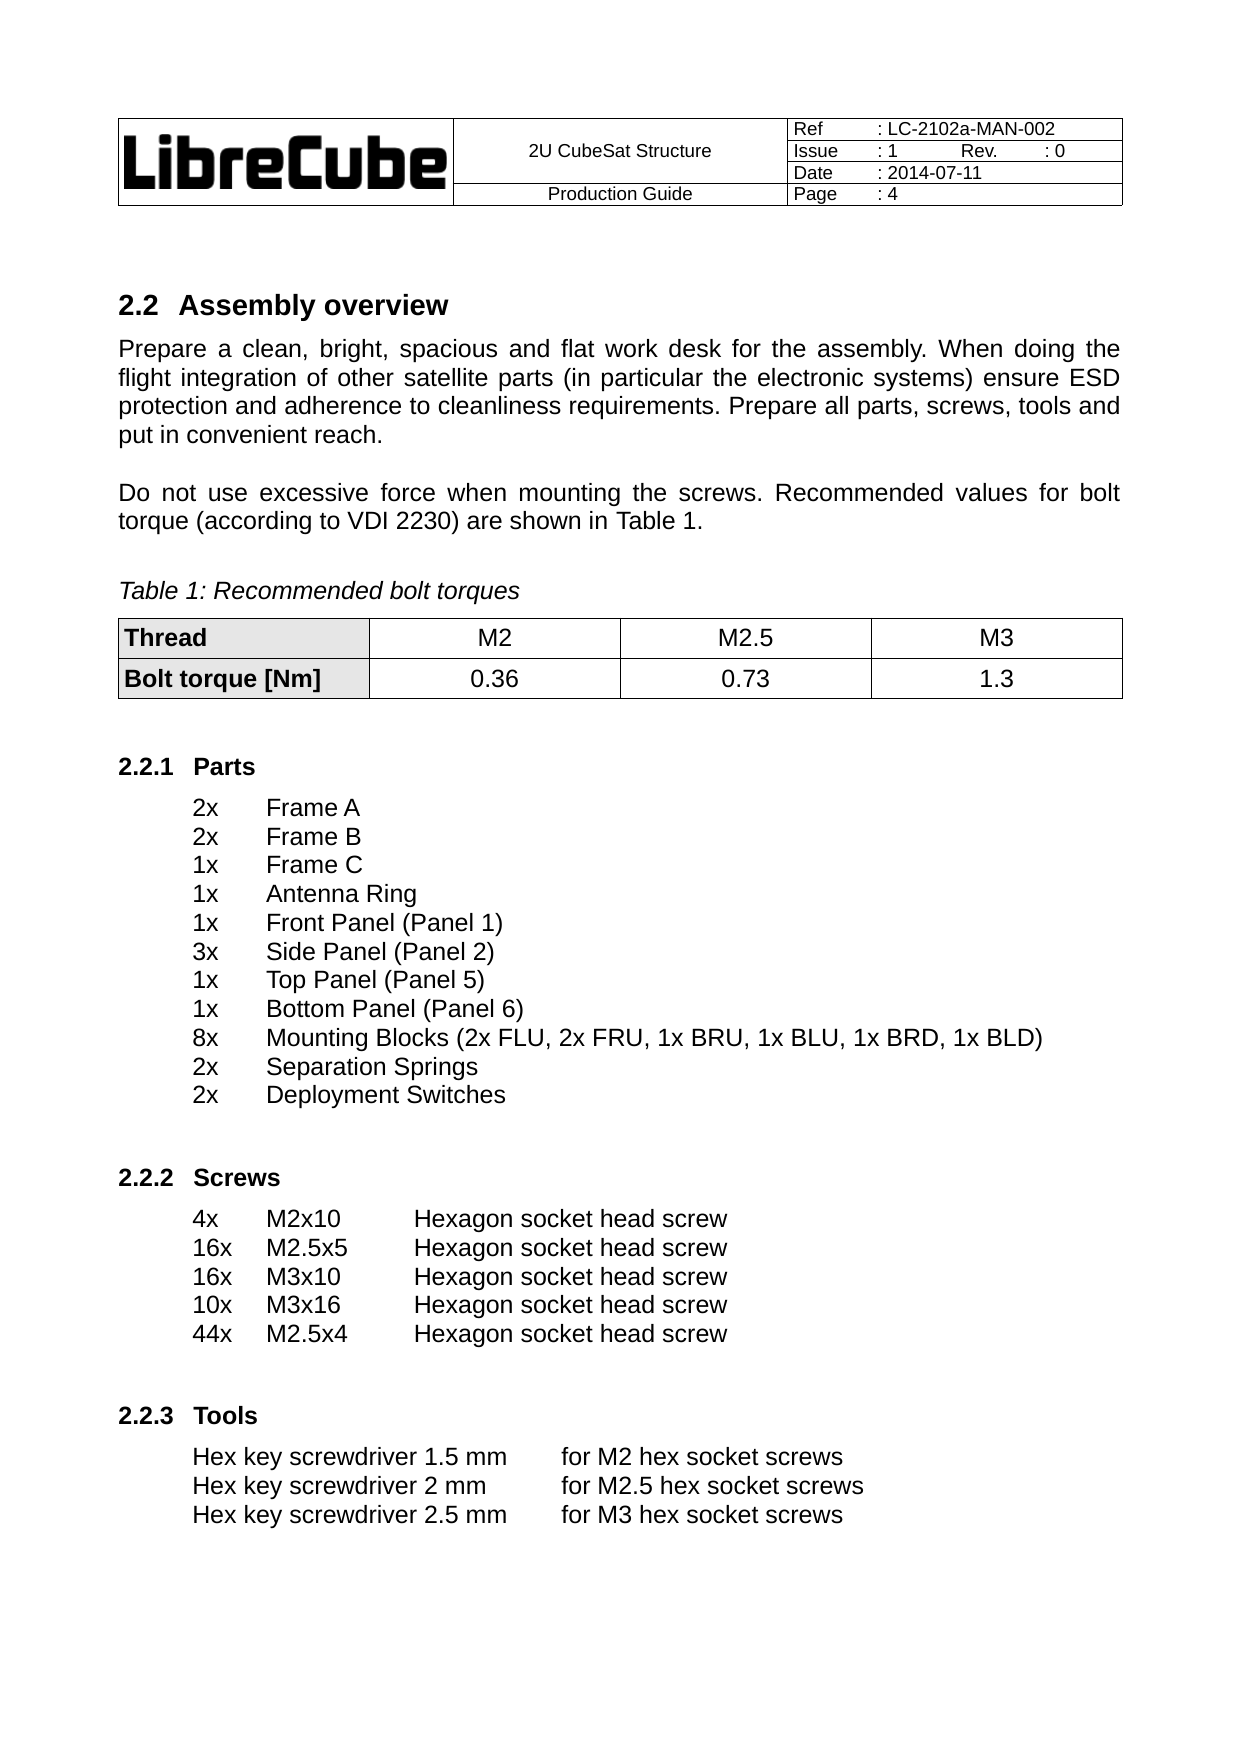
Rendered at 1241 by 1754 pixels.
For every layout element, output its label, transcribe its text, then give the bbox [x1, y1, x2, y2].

table_header M3 [872, 619, 1122, 658]
table_cell 0.73 [621, 659, 871, 698]
subtitle Parts [118, 752, 1122, 781]
text 4x M2x10 Hexagon socket head screw 16x M2.5x5 Hexagon socket head screw 16x M3x10 Hexagon socket head screw 10x M3x16 Hexagon socket head screw 44x M2.5x4 Hexagon socket head screw [192, 1204, 1122, 1348]
table_cell 0.36 [370, 659, 620, 698]
subtitle Screws [118, 1163, 1122, 1192]
table_header Thread [119, 619, 369, 658]
text Prepare a clean, bright, spacious and flat work desk for the assembly. When doing the flight integration of other satellite parts (in particular the electronic systems) ensure ESD protection and adherence to cleanliness requirements. Prepare all parts, screws, tools and put in convenient reach. [118, 334, 1122, 449]
subtitle Tools [118, 1401, 1122, 1430]
text Table 1: Recommended bolt torques [118, 576, 1122, 605]
table_cell 1.3 [872, 659, 1122, 698]
table_header M2 [370, 619, 620, 658]
table_cell Bolt torque [Nm] [119, 659, 369, 698]
table_header M2.5 [621, 619, 871, 658]
text Hex key screwdriver 1.5 mm for M2 hex socket screws Hex key screwdriver 2 mm for M2.5 hex socket screws Hex key screwdriver 2.5 mm for M3 hex socket screws [192, 1442, 1122, 1529]
text 2x Frame A 2x Frame B 1x Frame C 1x Antenna Ring 1x Front Panel (Panel 1) 3x Side Panel (Panel 2) 1x Top Panel (Panel 5) 1x Bottom Panel (Panel 6) 8x Mounting Blocks (2x FLU, 2x FRU, 1x BRU, 1x BLU, 1x BRD, 1x BLD) 2x Separation Springs 2x Deployment Switches [192, 793, 1122, 1109]
picture [124, 134, 447, 189]
subtitle Assembly overview [118, 288, 1122, 321]
text Do not use excessive force when mounting the screws. Recommended values for bolt torque (according to VDI 2230) are shown in Table 1. [118, 478, 1122, 535]
